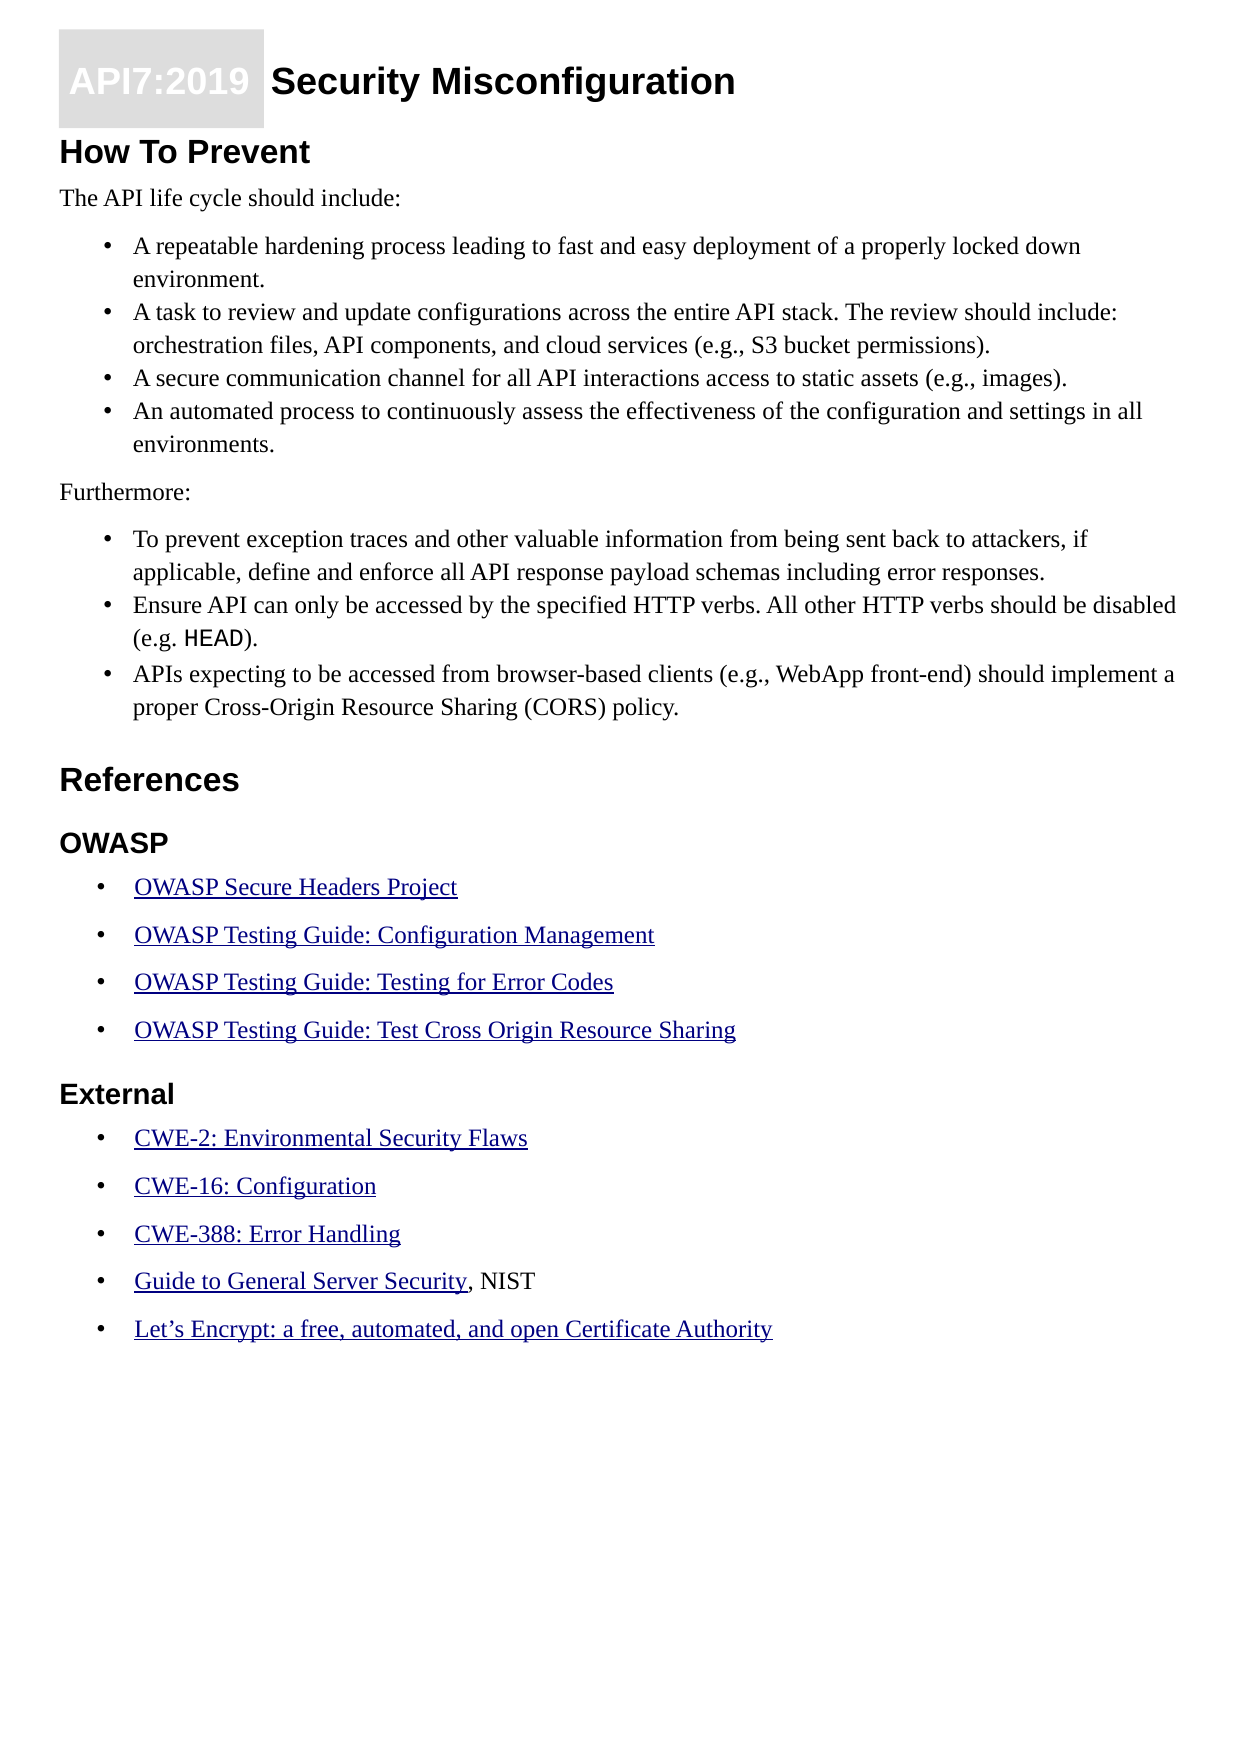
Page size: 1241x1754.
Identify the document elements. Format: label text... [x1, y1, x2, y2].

list A repeatable hardening process leading to fast and easy deployment of a properly locked down environment. [103, 231, 1181, 293]
list Guide to General Server Security, NIST [97, 1266, 1181, 1295]
subtitle References [59, 760, 1181, 799]
subtitle External [59, 1077, 1181, 1111]
list CWE-16: Configuration [97, 1171, 1181, 1200]
list OWASP Testing Guide: Configuration Management [97, 920, 1181, 948]
list OWASP Testing Guide: Test Cross Origin Resource Sharing [97, 1015, 1181, 1044]
list An automated process to continuously assess the effectiveness of the configuration and settings in all environments. [103, 396, 1181, 458]
list CWE-2: Environmental Security Flaws [97, 1123, 1181, 1152]
list CWE-388: Error Handling [97, 1219, 1181, 1247]
subtitle How To Prevent [59, 132, 1181, 171]
list Let’s Encrypt: a free, automated, and open Certificate Authority [97, 1314, 1181, 1343]
list APIs expecting to be accessed from browser-based clients (e.g., WebApp front-end) should implement a proper Cross-Origin Resource Sharing (CORS) policy. [103, 659, 1181, 721]
list A secure communication channel for all API interactions access to static assets (e.g., images). [103, 363, 1181, 392]
list OWASP Testing Guide: Testing for Error Codes [97, 967, 1181, 996]
text The API life cycle should include: [59, 183, 1181, 212]
list Ensure API can only be accessed by the specified HTTP verbs. All other HTTP verbs should be disabled (e.g. HEAD). [103, 590, 1181, 654]
text Furthermore: [59, 477, 1181, 505]
list To prevent exception traces and other valuable information from being sent back to attackers, if applicable, define and enforce all API response payload schemas including error responses. [103, 524, 1181, 586]
list A task to review and update configurations across the entire API stack. The review should include: orchestration files, API components, and cloud services (e.g., S3 bucket permissions). [103, 297, 1181, 359]
subtitle OWASP [59, 826, 1181, 860]
list OWASP Secure Headers Project [97, 872, 1181, 901]
